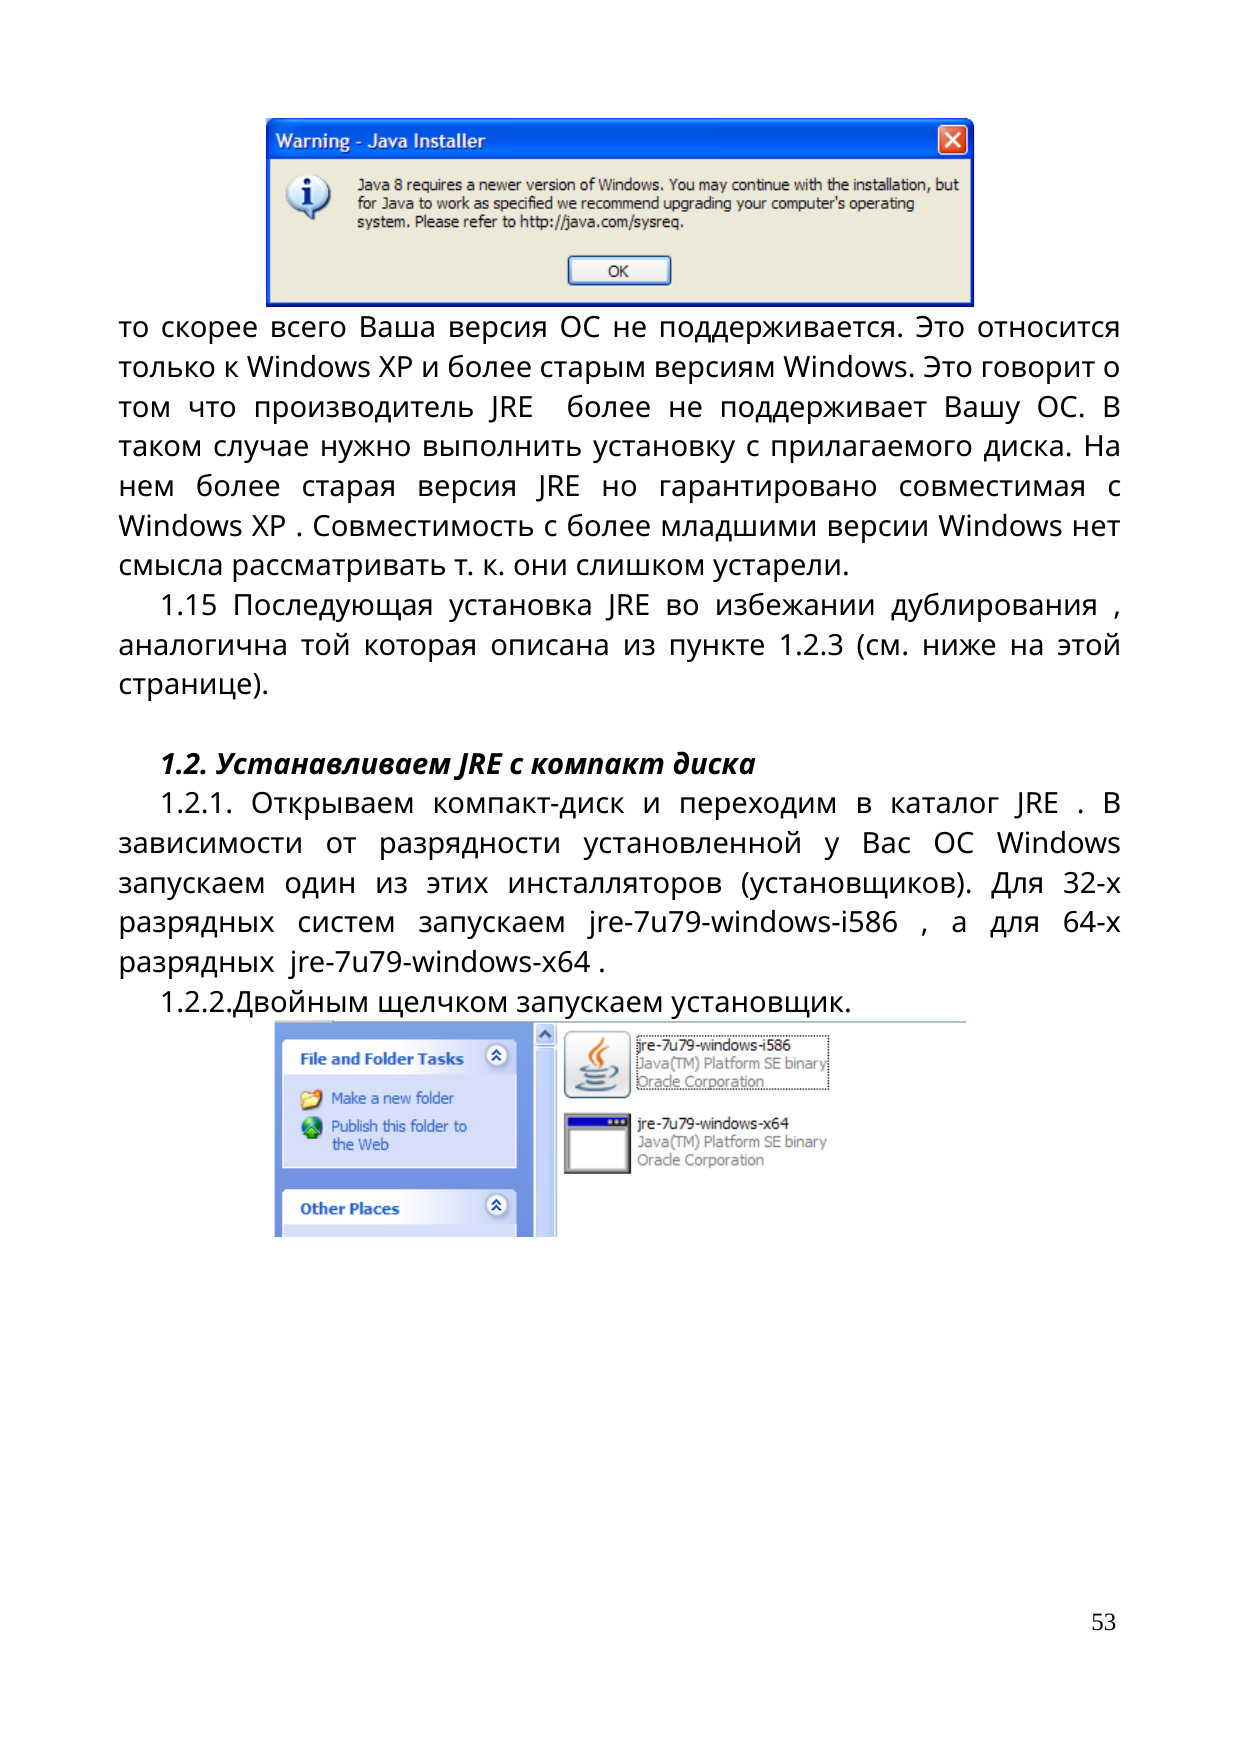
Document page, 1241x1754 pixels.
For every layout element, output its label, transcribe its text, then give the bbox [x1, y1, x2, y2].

text 1.2.2.Двойным щелчком запускаем установщик. [118, 981, 1122, 1021]
text 1.15 Последующая установка JRE во избежании дублирования , аналогична той которая описана из пункте 1.2.3 (см. ниже на этой странице). [118, 584, 1122, 703]
picture [274, 1020, 966, 1237]
text 1.2.1. Открываем компакт-диск и переходим в каталог JRE . В зависимости от разрядности установленной у Вас ОС Windows запускаем один из этих инсталляторов (установщиков). Для 32-х разрядных систем запускаем jre-7u79-windows-i586 , а для 64-х разрядных jre-7u79-windows-x64 . [118, 783, 1122, 981]
text 1.2. Устанавливаем JRE с компакт диска [118, 743, 1122, 783]
text то скорее всего Ваша версия ОС не поддерживается. Это относится только к Windows XP и более старым версиям Windows. Это говорит о том что производитель JRE более не поддерживает Вашу ОС. В таком случае нужно выполнить установку с прилагаемого диска. На нем более старая версия JRE но гарантировано совместимая с Windows XP . Совместимость с более младшими версии Windows нет смысла рассматривать т. к. они слишком устарели. [118, 118, 1122, 584]
picture [266, 118, 975, 307]
